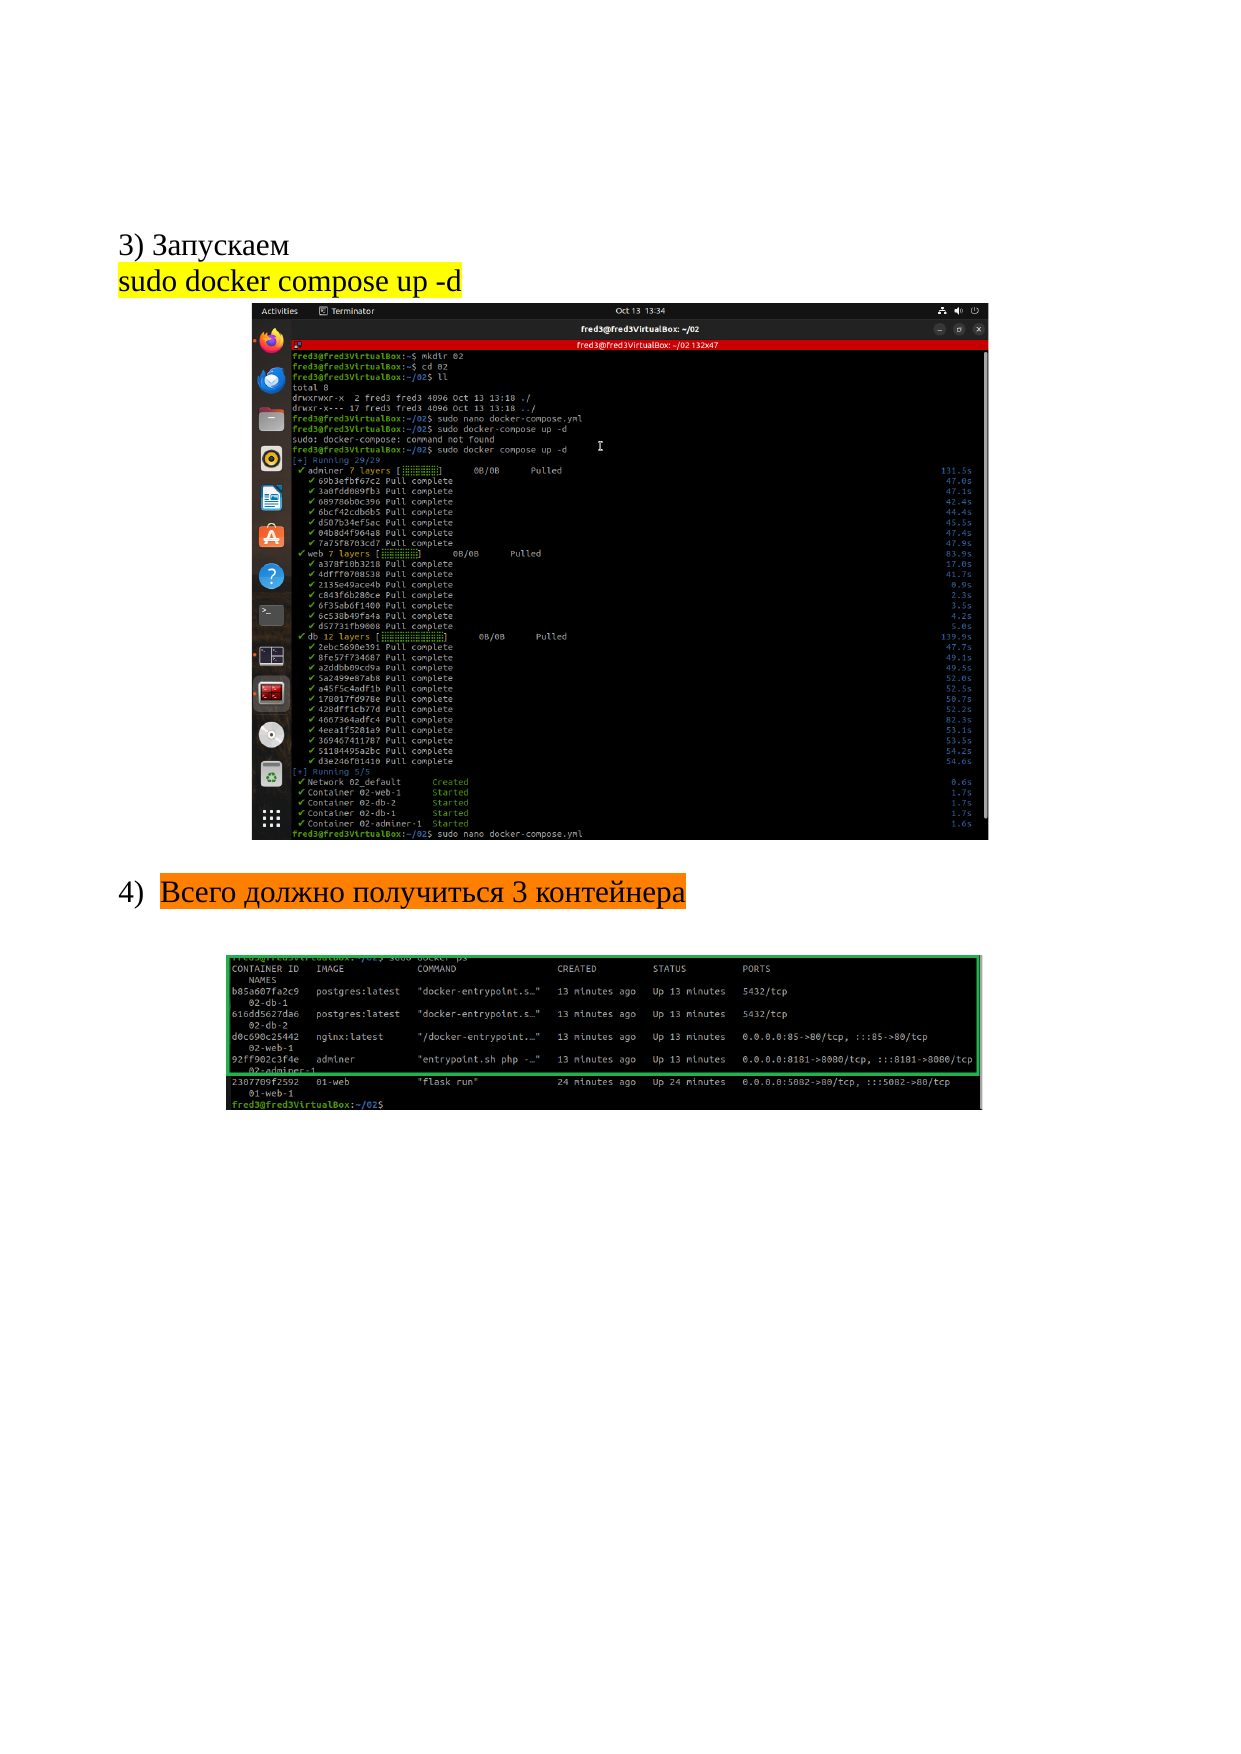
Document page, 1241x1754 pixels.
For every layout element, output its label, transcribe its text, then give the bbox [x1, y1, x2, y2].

picture [226, 955, 983, 1110]
text 4) Всего должно получиться 3 контейнера [118, 873, 1122, 909]
picture [251, 303, 989, 840]
text sudo docker compose up -d [118, 262, 1122, 298]
text 3) Запускаем [118, 226, 1122, 262]
